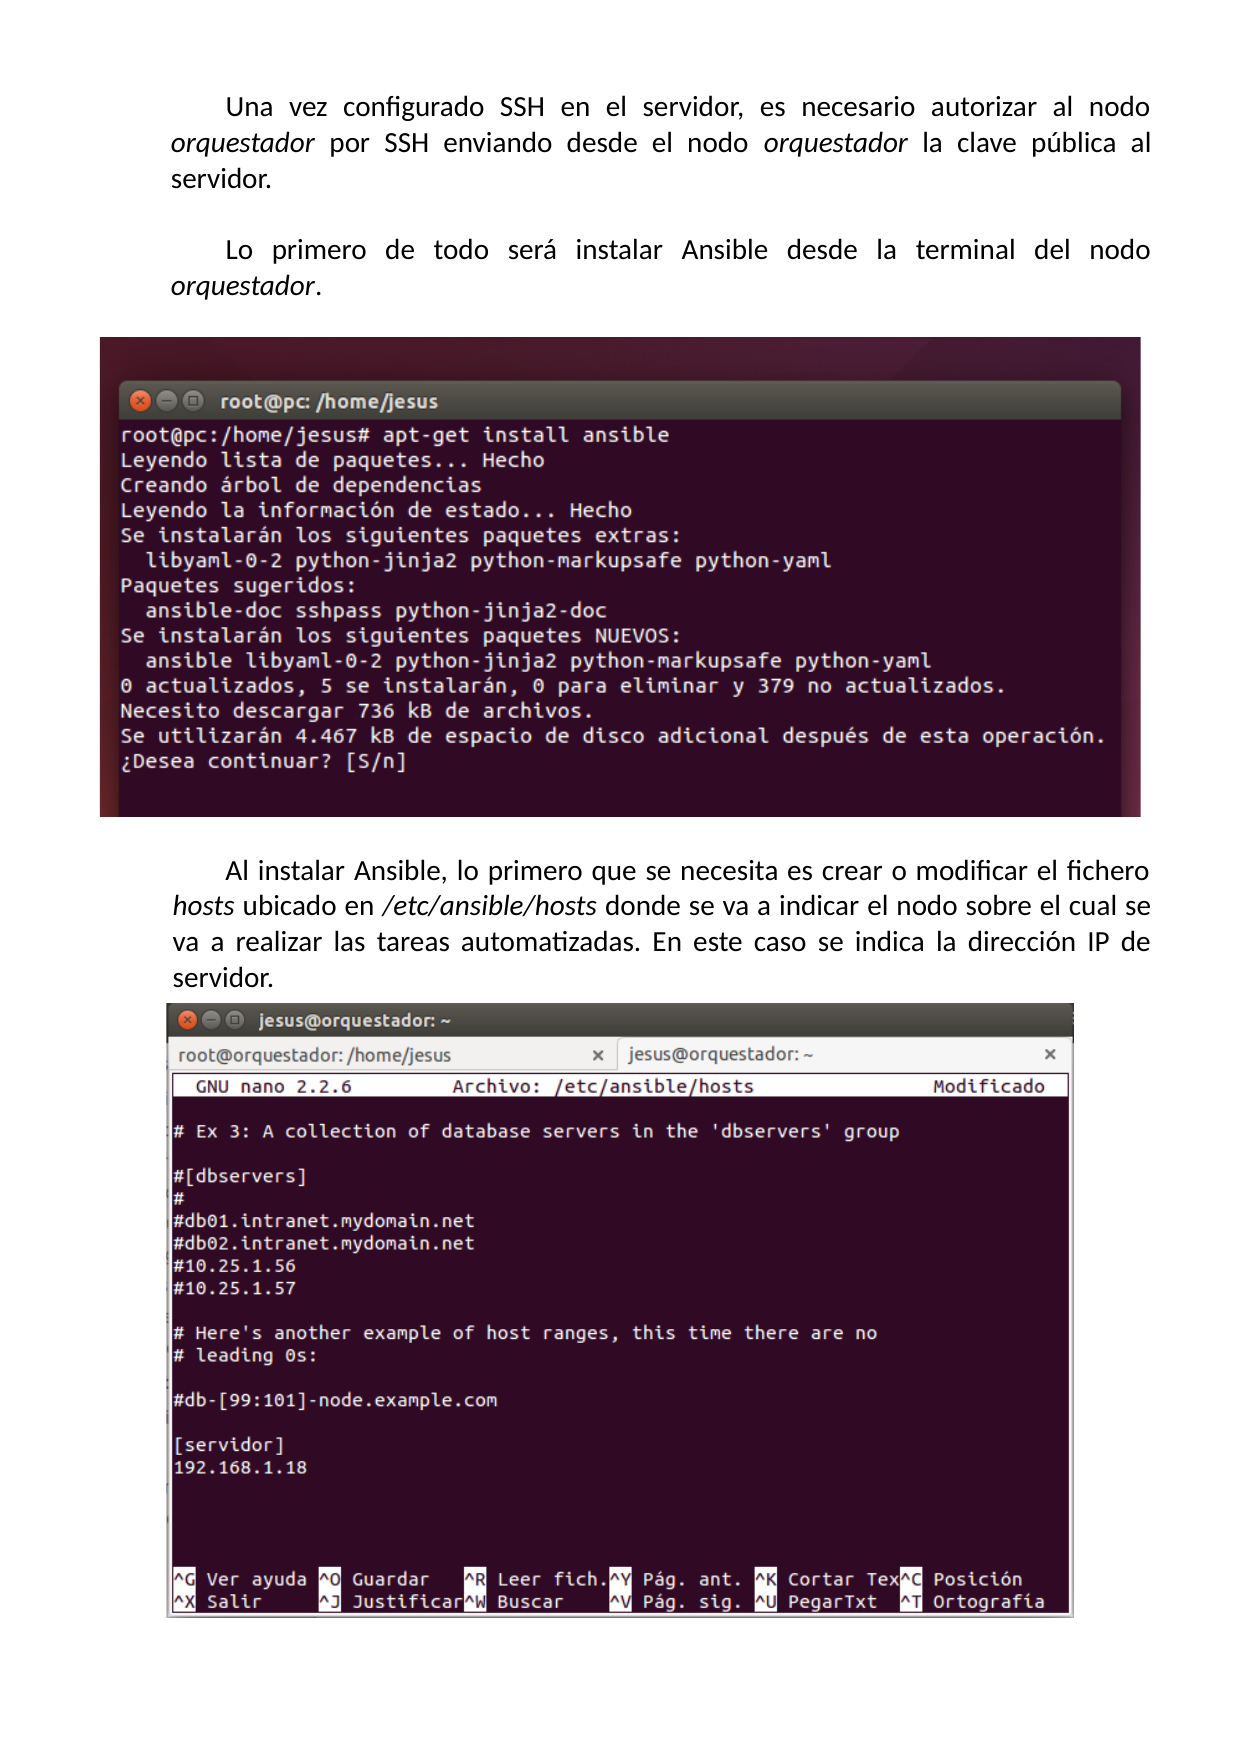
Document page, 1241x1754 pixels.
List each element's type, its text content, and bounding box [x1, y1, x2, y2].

text Al instalar Ansible, lo primero que se necesita es crear o modificar el fichero hosts ubicado en /etc/ansible/hosts donde se va a indicar el nodo sobre el cual se va a realizar las tareas automatizadas. En este caso se indica la dirección IP de servidor. [172, 852, 1152, 994]
text Lo primero de todo será instalar Ansible desde la terminal del nodo orquestador. [171, 231, 1152, 302]
picture [99, 337, 1141, 817]
picture [166, 1003, 1074, 1618]
text Una vez configurado SSH en el servidor, es necesario autorizar al nodo orquestador por SSH enviando desde el nodo orquestador la clave pública al servidor. [171, 88, 1152, 195]
